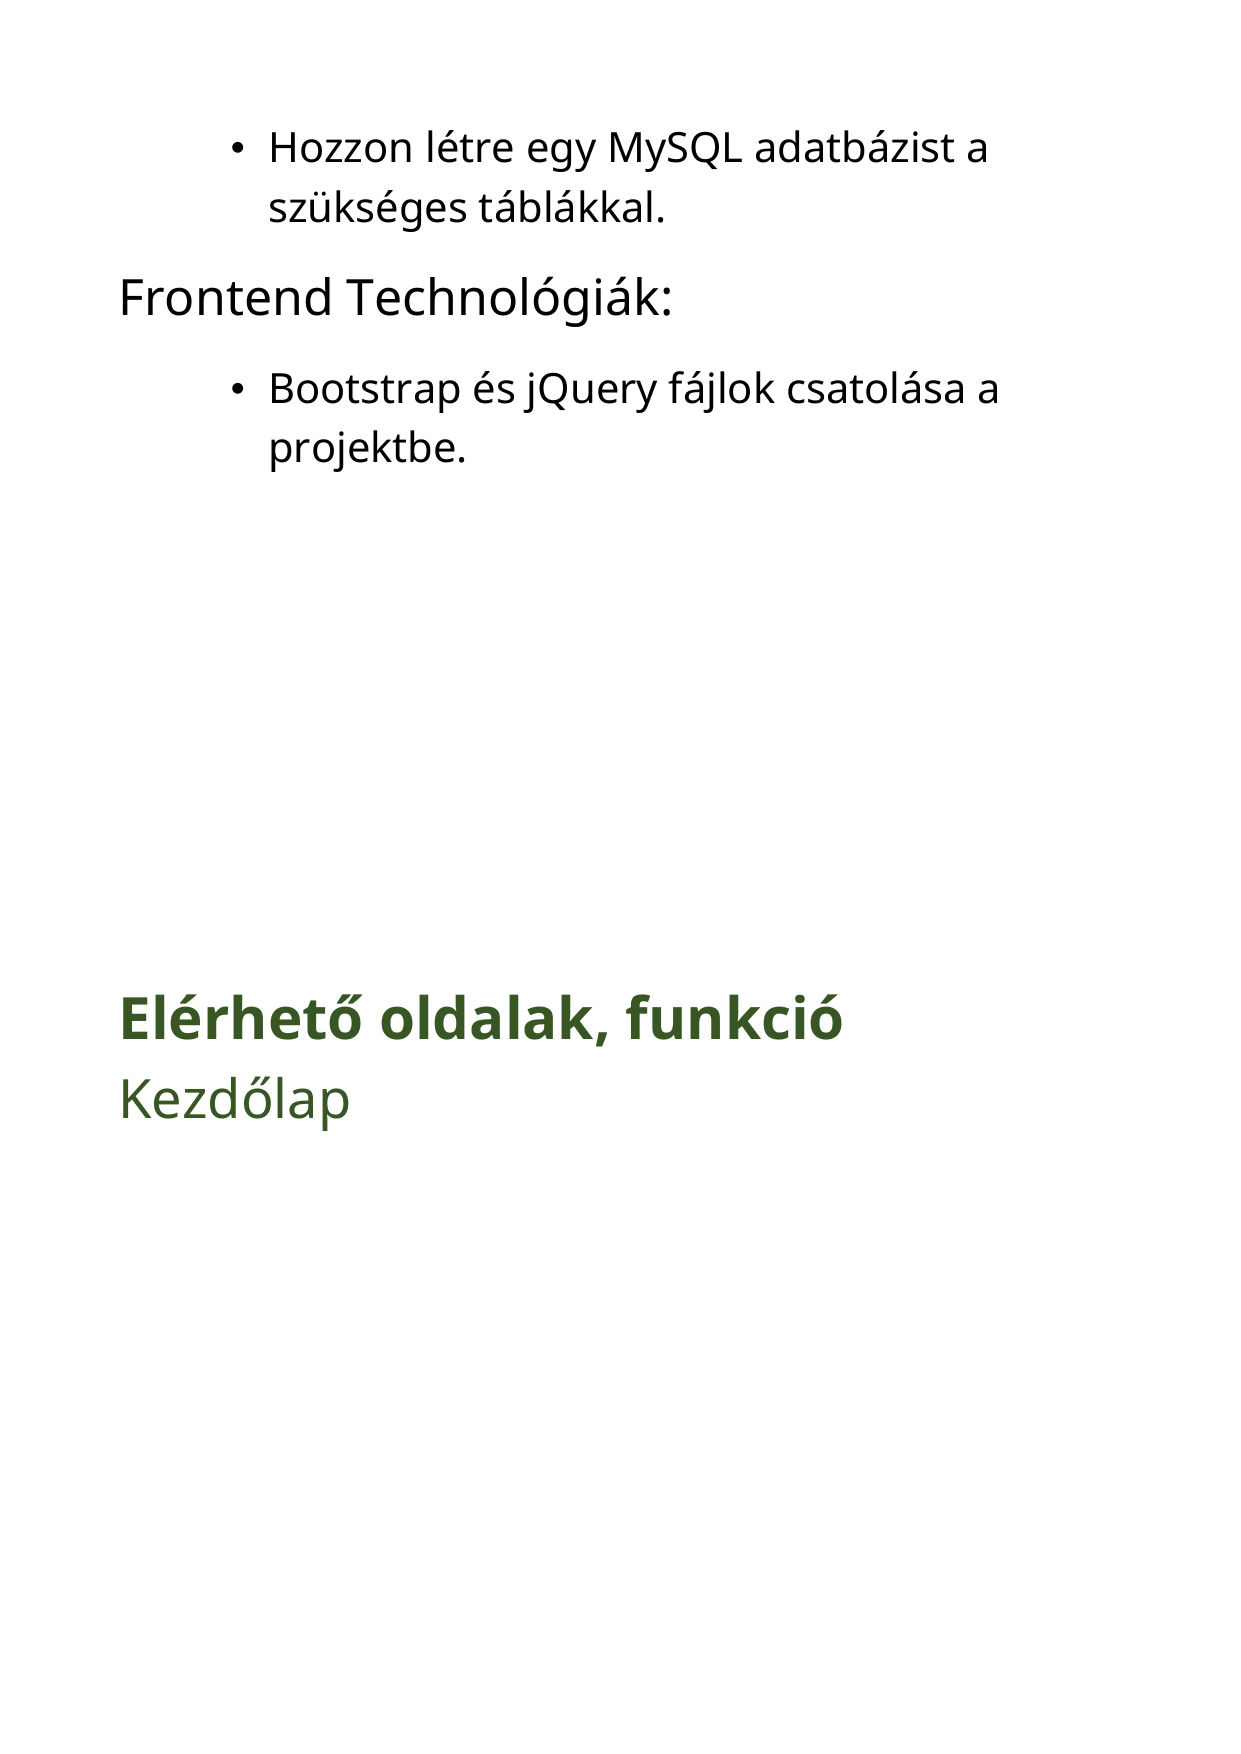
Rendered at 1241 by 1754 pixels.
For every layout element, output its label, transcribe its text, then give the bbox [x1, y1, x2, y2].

text Elérhető oldalak, funkció [118, 977, 1122, 1057]
text Frontend Technológiák: [118, 262, 1122, 330]
list Bootstrap és jQuery fájlok csatolása a projektbe. [231, 359, 1122, 475]
text Kezdőlap [118, 1061, 1122, 1134]
list Hozzon létre egy MySQL adatbázist a szükséges táblákkal. [231, 118, 1122, 234]
